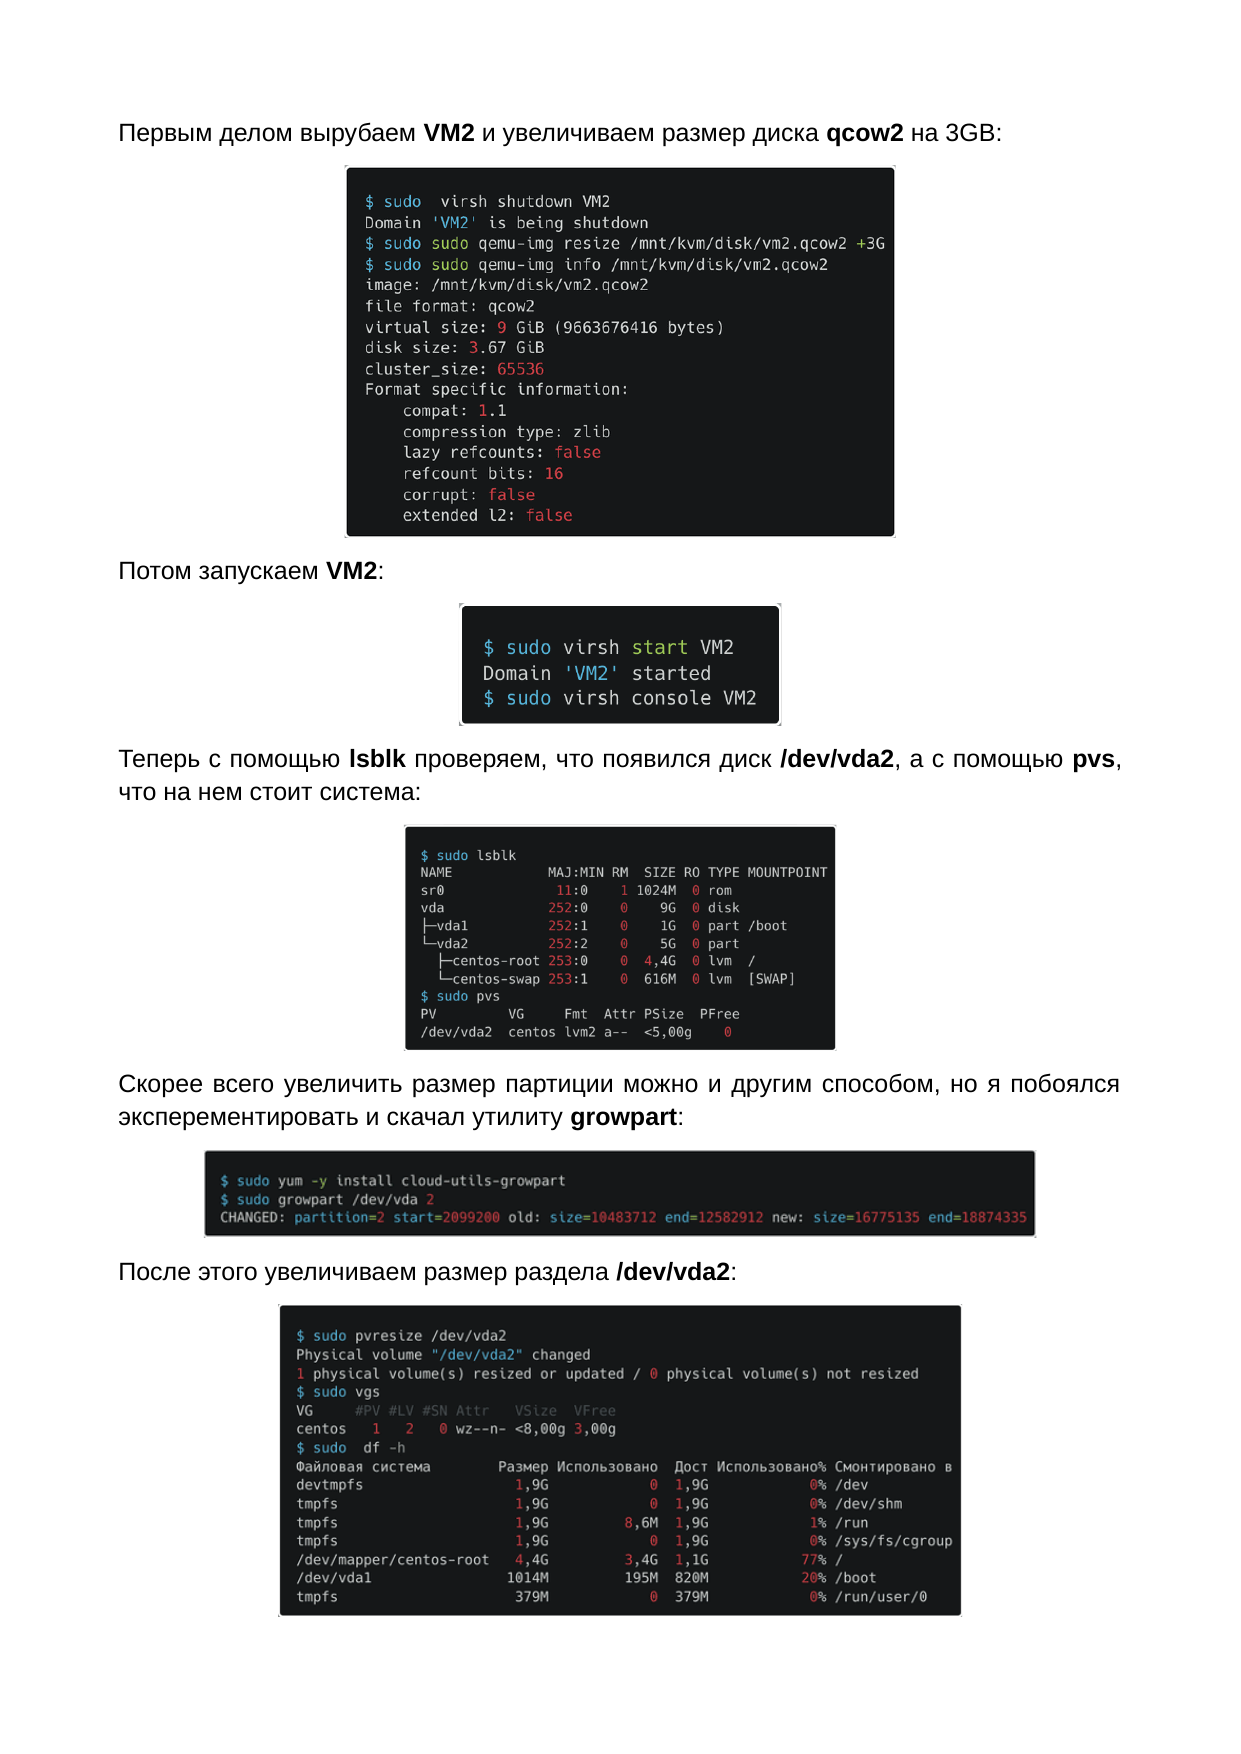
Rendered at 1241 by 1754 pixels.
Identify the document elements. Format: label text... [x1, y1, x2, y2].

picture [403, 824, 837, 1051]
text После этого увеличиваем размер раздела /dev/vda2: [118, 1257, 1122, 1285]
picture [344, 165, 896, 538]
text Скорее всего увеличить размер партиции можно и другим способом, но я побоялся эксперементировать и скачал утилиту growpart: [118, 1069, 1122, 1131]
picture [203, 1150, 1037, 1238]
text Потом запускаем VM2: [118, 556, 1122, 585]
text Первым делом вырубаем VM2 и увеличиваем размер диска qcow2 на 3GB: [118, 118, 1122, 147]
picture [278, 1304, 963, 1617]
text Теперь с помощью lsblk проверяем, что появился диск /dev/vda2, а с помощью pvs, что на нем стоит система: [118, 744, 1122, 806]
picture [458, 603, 782, 726]
